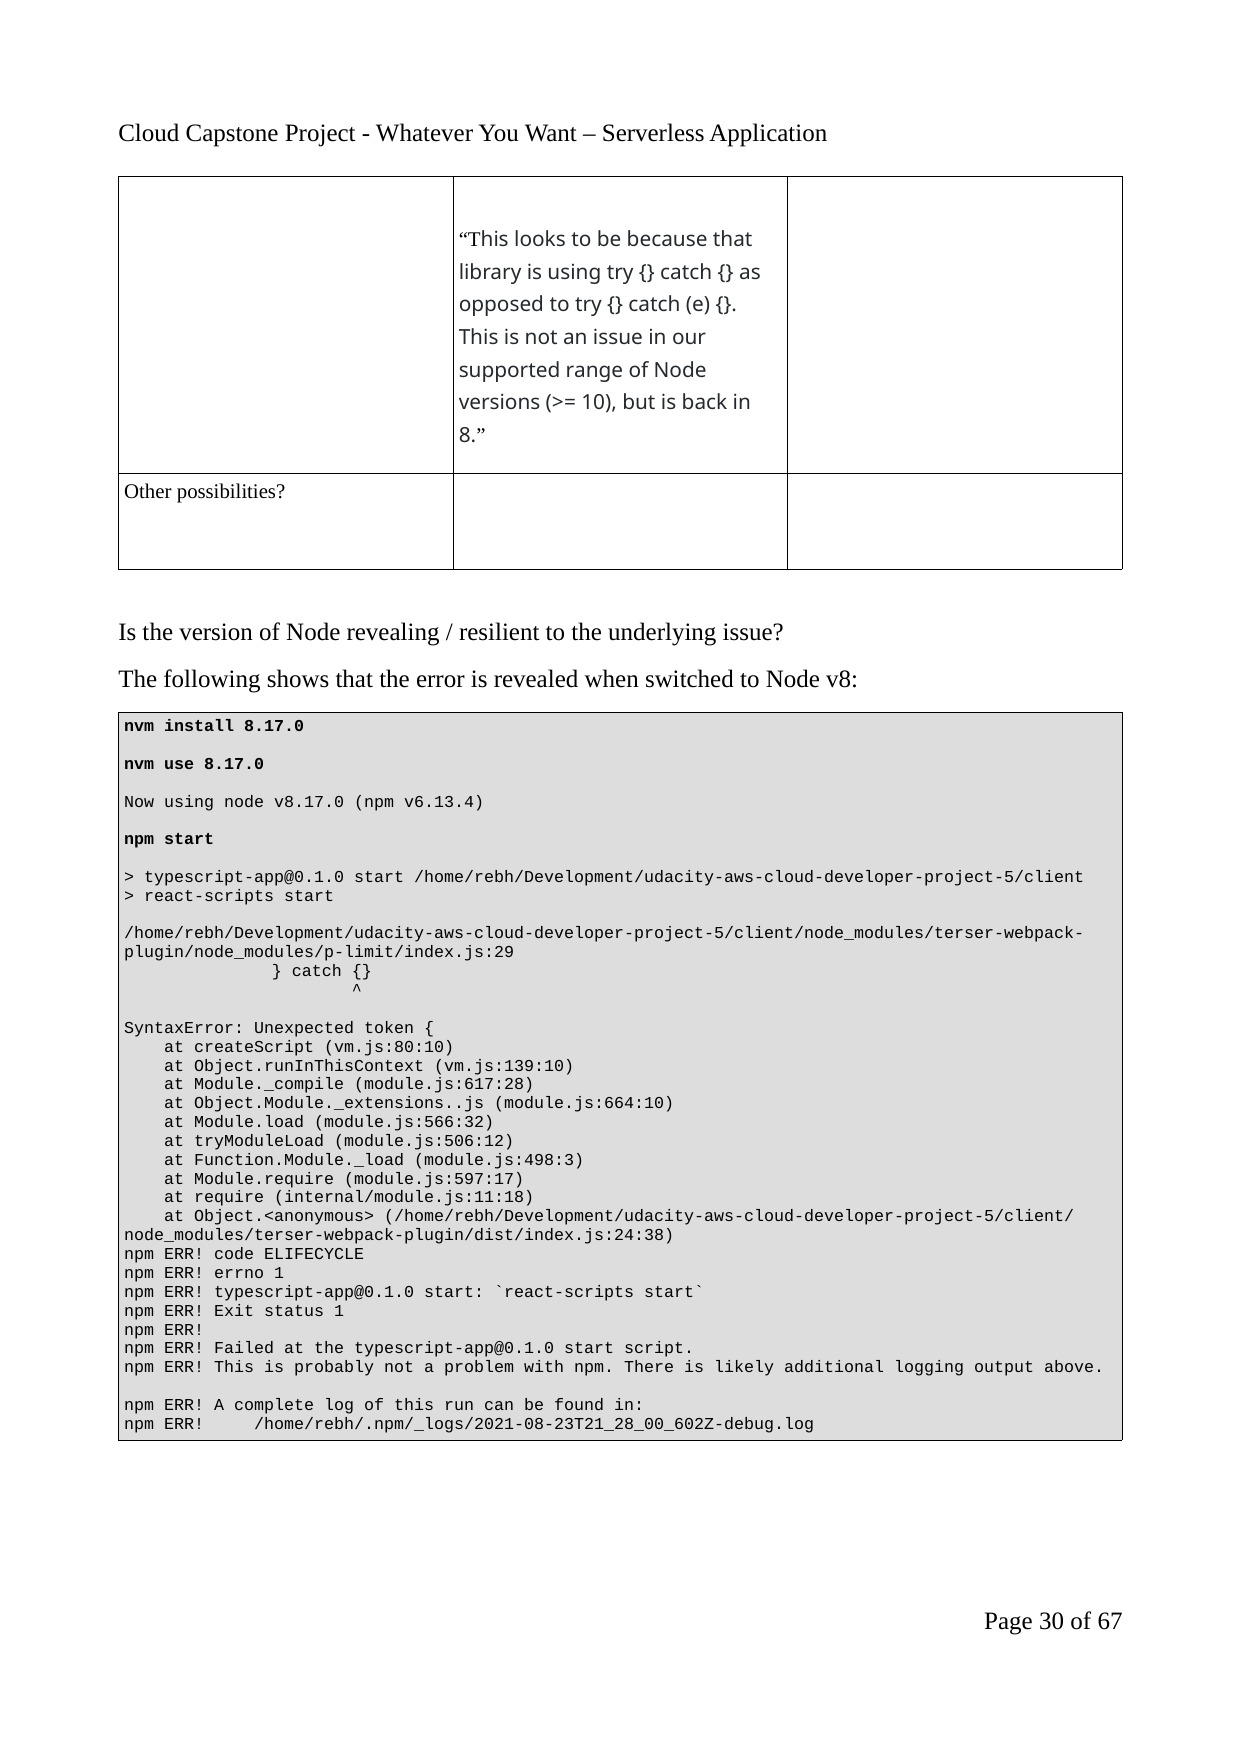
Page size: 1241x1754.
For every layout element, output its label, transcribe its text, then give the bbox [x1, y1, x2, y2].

table_header nvm install 8.17.0 nvm use 8.17.0 Now using node v8.17.0 (npm v6.13.4) npm start > typescript-app@0.1.0 start /home/rebh/Development/udacity-aws-cloud-developer-project-5/client > react-scripts start /home/rebh/Development/udacity-aws-cloud-developer-project-5/client/node_modules/terser-webpack-plugin/node_modules/p-limit/index.js:29 } catch {} ^ SyntaxError: Unexpected token { at createScript (vm.js:80:10) at Object.runInThisContext (vm.js:139:10) at Module._compile (module.js:617:28) at Object.Module._extensions..js (module.js:664:10) at Module.load (module.js:566:32) at tryModuleLoad (module.js:506:12) at Function.Module._load (module.js:498:3) at Module.require (module.js:597:17) at require (internal/module.js:11:18) at Object.<anonymous> (/home/rebh/Development/udacity-aws-cloud-developer-project-5/client/node_modules/terser-webpack-plugin/dist/index.js:24:38) npm ERR! code ELIFECYCLE npm ERR! errno 1 npm ERR! typescript-app@0.1.0 start: `react-scripts start` npm ERR! Exit status 1 npm ERR! npm ERR! Failed at the typescript-app@0.1.0 start script. npm ERR! This is probably not a problem with npm. There is likely additional logging output above. npm ERR! A complete log of this run can be found in: npm ERR! /home/rebh/.npm/_logs/2021-08-23T21_28_00_602Z-debug.log [119, 713, 1122, 1440]
table_cell Other possibilities? [119, 474, 453, 569]
table_cell [788, 177, 1122, 473]
text Is the version of Node revealing / resilient to the underlying issue? [118, 617, 1122, 645]
table_cell [788, 474, 1122, 569]
table_cell [119, 177, 453, 473]
table_cell [454, 474, 787, 569]
text The following shows that the error is revealed when switched to Node v8: [118, 664, 1122, 693]
table_cell “This looks to be because that library is using try {} catch {} as opposed to try {} catch (e) {}. This is not an issue in our supported range of Node versions (>= 10), but is back in 8.” [454, 177, 787, 473]
